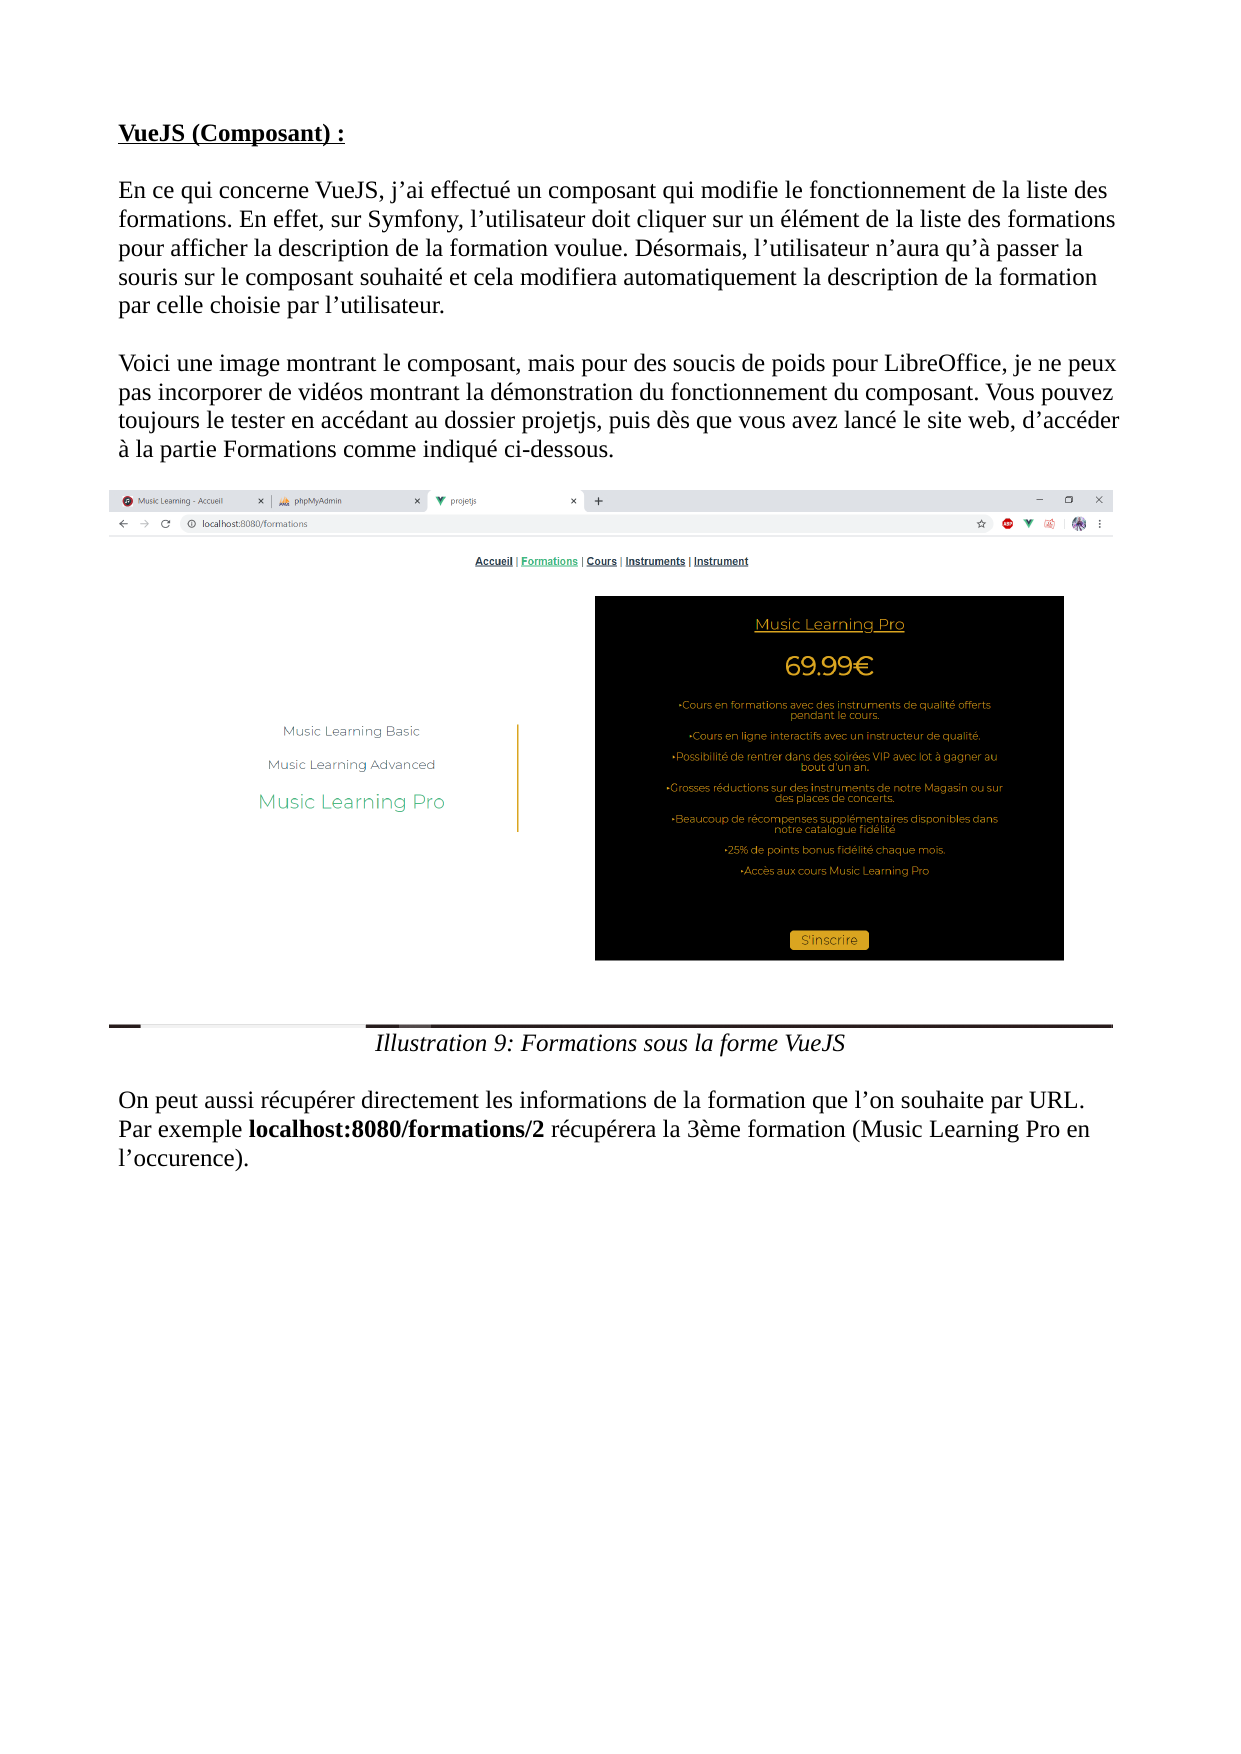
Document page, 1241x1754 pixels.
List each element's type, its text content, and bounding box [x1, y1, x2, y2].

text Illustration 9: Formations sous la forme VueJS [109, 1028, 1113, 1057]
picture [109, 490, 1113, 1028]
text Par exemple localhost:8080/formations/2 récupérera la 3ème formation (Music Learning Pro en l’occurence). [118, 1114, 1122, 1172]
text VueJS (Composant) : [118, 118, 1122, 147]
text En ce qui concerne VueJS, j’ai effectué un composant qui modifie le fonctionnement de la liste des formations. En effet, sur Symfony, l’utilisateur doit cliquer sur un élément de la liste des formations pour afficher la description de la formation voulue. Désormais, l’utilisateur n’aura qu’à passer la souris sur le composant souhaité et cela modifiera automatiquement la description de la formation par celle choisie par l’utilisateur. [118, 176, 1122, 319]
text On peut aussi récupérer directement les informations de la formation que l’on souhaite par URL. [118, 1085, 1122, 1114]
text Voici une image montrant le composant, mais pour des soucis de poids pour LibreOffice, je ne peux pas incorporer de vidéos montrant la démonstration du fonctionnement du composant. Vous pouvez toujours le tester en accédant au dossier projetjs, puis dès que vous avez lancé le site web, d’accéder à la partie Formations comme indiqué ci-dessous. [118, 348, 1122, 463]
